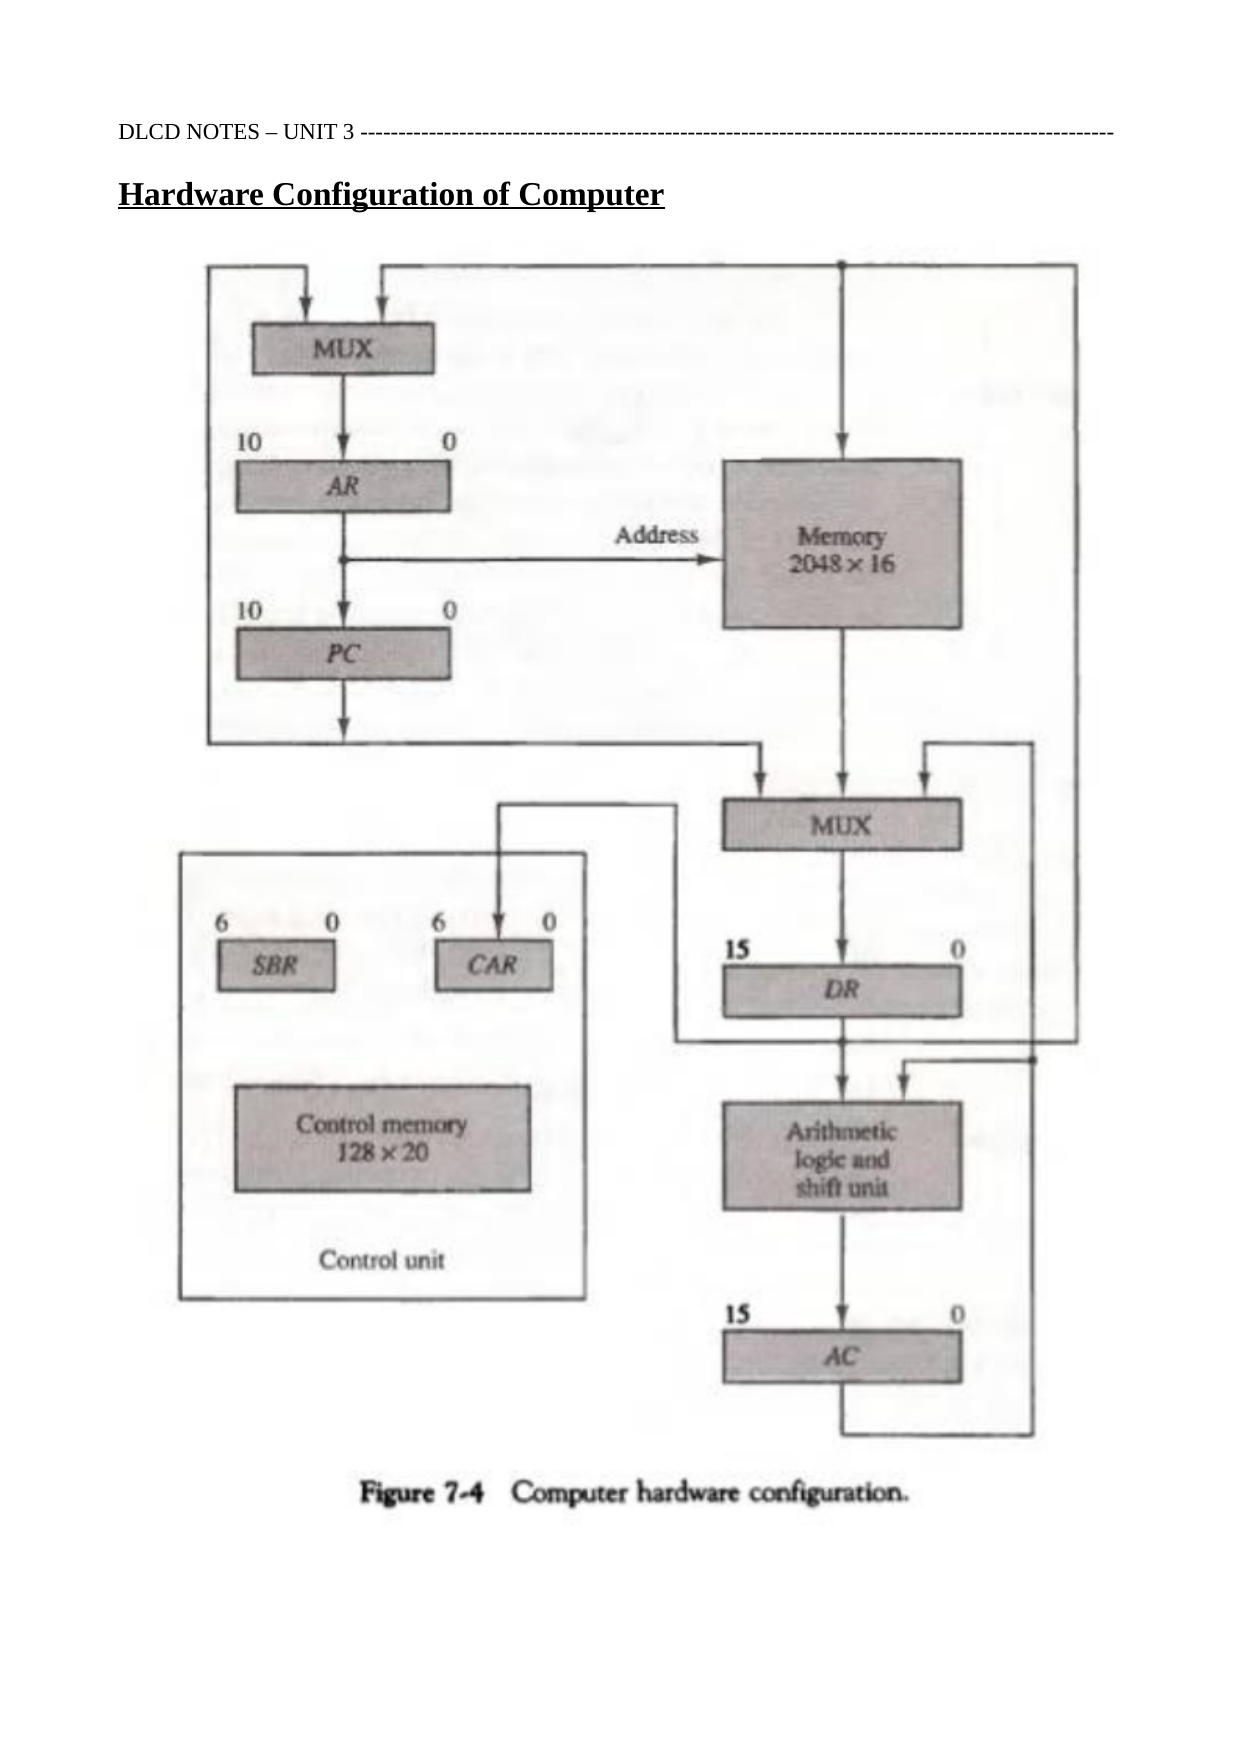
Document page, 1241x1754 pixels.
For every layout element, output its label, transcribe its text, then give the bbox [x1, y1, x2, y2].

text Hardware Configuration of Computer [118, 174, 1122, 212]
picture [136, 239, 1101, 1529]
